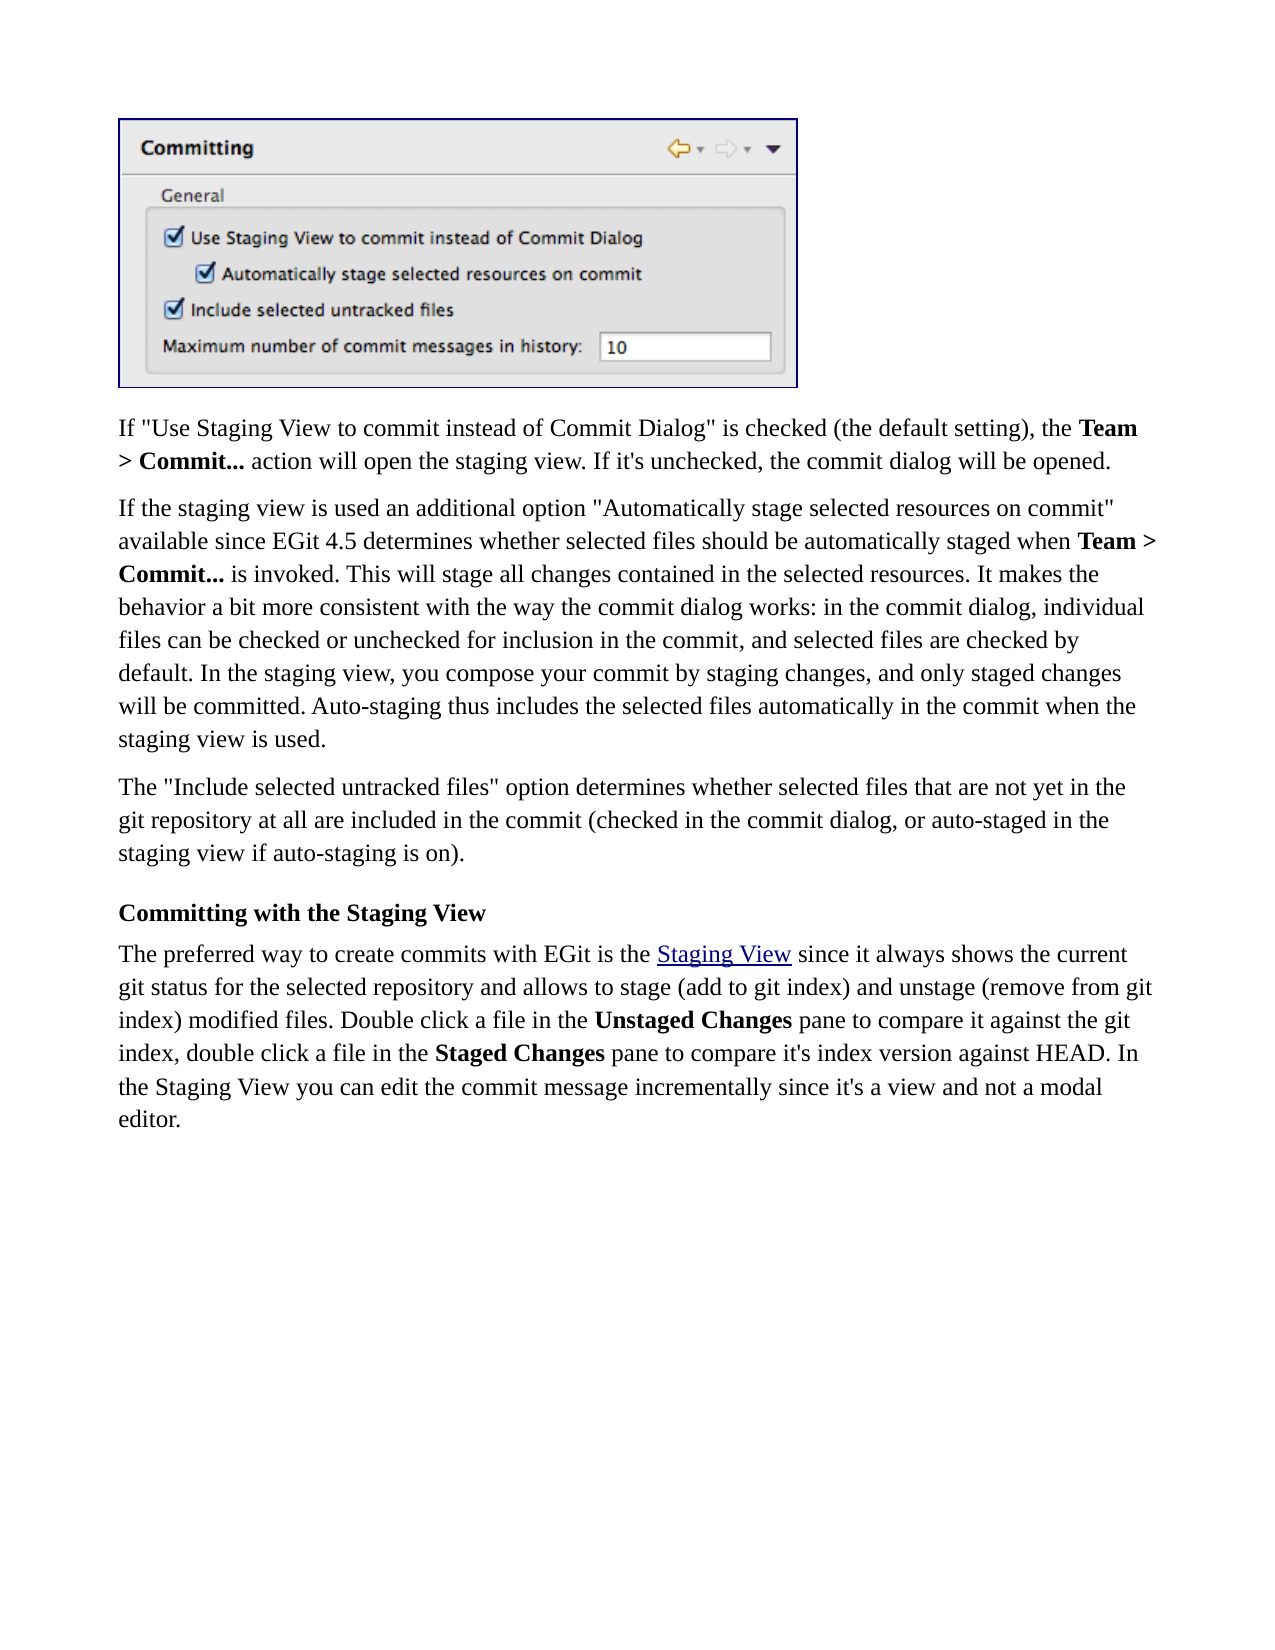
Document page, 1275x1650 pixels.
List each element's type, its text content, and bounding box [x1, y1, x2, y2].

subtitle Committing with the Staging View [118, 898, 1157, 927]
text The preferred way to create commits with EGit is the Staging View since it always shows the current git status for the selected repository and allows to stage (add to git index) and unstage (remove from git index) modified files. Double click a file in the Unstaged Changes pane to compare it against the git index, double click a file in the Staged Changes pane to compare it's index version against HEAD. In the Staging View you can edit the commit message incrementally since it's a view and not a modal editor. [118, 939, 1157, 1133]
picture [120, 120, 796, 387]
text If "Use Staging View to commit instead of Commit Dialog" is checked (the default setting), the Team > Commit... action will open the staging view. If it's unchecked, the commit dialog will be opened. [118, 413, 1157, 474]
text If the staging view is used an additional option "Automatically stage selected resources on commit" available since EGit 4.5 determines whether selected files should be automatically staged when Team > Commit... is invoked. This will stage all changes contained in the selected resources. It makes the behavior a bit more consistent with the way the commit dialog works: in the commit dialog, individual files can be checked or unchecked for inclusion in the commit, and selected files are checked by default. In the staging view, you compose your commit by staging changes, and only staged changes will be committed. Auto-staging thus includes the selected files automatically in the commit when the staging view is used. [118, 493, 1157, 753]
text The "Include selected untracked files" option determines whether selected files that are not yet in the git repository at all are included in the commit (checked in the commit dialog, or auto-staged in the staging view if auto-staging is on). [118, 772, 1157, 867]
